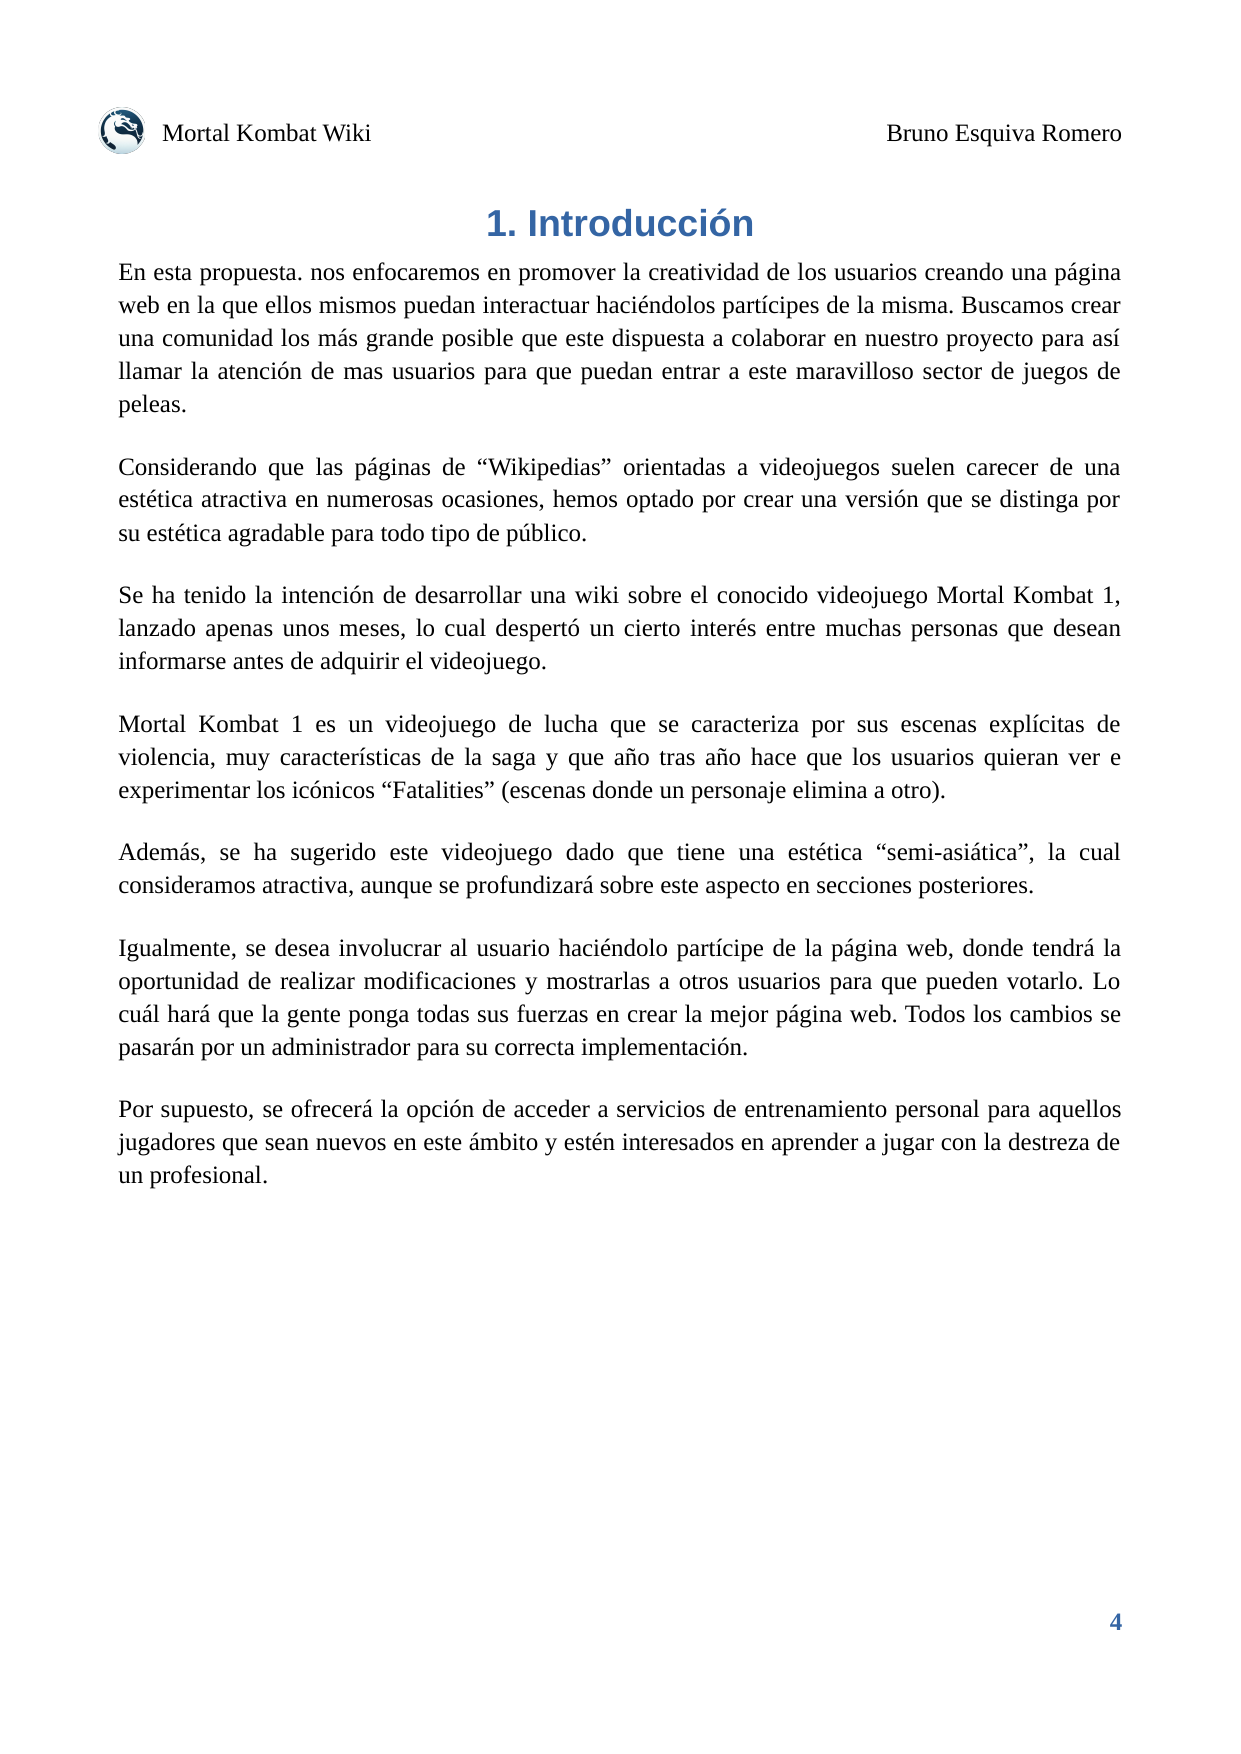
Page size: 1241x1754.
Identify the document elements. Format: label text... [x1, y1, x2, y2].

text Igualmente, se desea involucrar al usuario haciéndolo partícipe de la página web, donde tendrá la oportunidad de realizar modificaciones y mostrarlas a otros usuarios para que pueden votarlo. Lo cuál hará que la gente ponga todas sus fuerzas en crear la mejor página web. Todos los cambios se pasarán por un administrador para su correcta implementación. [118, 933, 1122, 1061]
picture [98, 107, 145, 154]
subtitle 1. Introducción [118, 201, 1122, 244]
text Considerando que las páginas de “Wikipedias” orientadas a videojuegos suelen carecer de una estética atractiva en numerosas ocasiones, hemos optado por crear una versión que se distinga por su estética agradable para todo tipo de público. [118, 452, 1122, 546]
text En esta propuesta. nos enfocaremos en promover la creatividad de los usuarios creando una página web en la que ellos mismos puedan interactuar haciéndolos partícipes de la misma. Buscamos crear una comunidad los más grande posible que este dispuesta a colaborar en nuestro proyecto para así llamar la atención de mas usuarios para que puedan entrar a este maravilloso sector de juegos de peleas. [118, 257, 1122, 418]
text Se ha tenido la intención de desarrollar una wiki sobre el conocido videojuego Mortal Kombat 1, lanzado apenas unos meses, lo cual despertó un cierto interés entre muchas personas que desean informarse antes de adquirir el videojuego. [118, 580, 1122, 675]
text Además, se ha sugerido este videojuego dado que tiene una estética “semi-asiática”, la cual consideramos atractiva, aunque se profundizará sobre este aspecto en secciones posteriores. [118, 837, 1122, 899]
text Mortal Kombat 1 es un videojuego de lucha que se caracteriza por sus escenas explícitas de violencia, muy características de la saga y que año tras año hace que los usuarios quieran ver e experimentar los icónicos “Fatalities” (escenas donde un personaje elimina a otro). [118, 709, 1122, 803]
text Por supuesto, se ofrecerá la opción de acceder a servicios de entrenamiento personal para aquellos jugadores que sean nuevos en este ámbito y estén interesados en aprender a jugar con la destreza de un profesional. [118, 1094, 1122, 1189]
